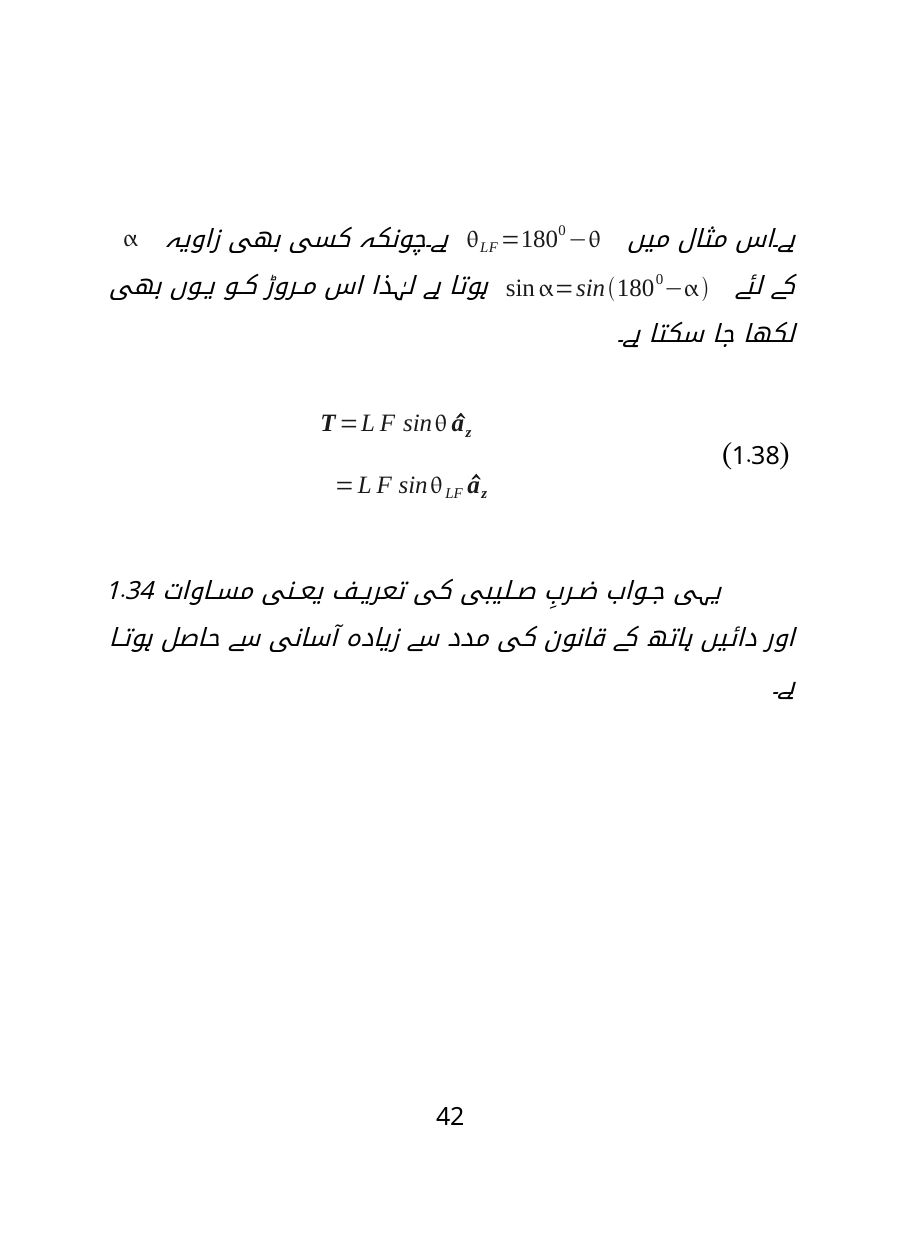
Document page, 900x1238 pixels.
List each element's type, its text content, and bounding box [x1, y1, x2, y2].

table_header (1.38) [711, 404, 795, 521]
text یہی جواب ضربِ صلیبی کی تعریف یعنی مساوات 1.34 اور دائیں ہاتھ کے قانون کی مدد سے زیادہ آسانی سے حاصل ہوتا ہے۔ [105, 567, 795, 709]
table_header [105, 404, 711, 521]
text ہے۔اس مثال میں ہے۔چونکہ کسی بھی زاویہ کے لئے ہوتا ہے لہٰذا اس مروڑ کو یوں بھی لکھا جا سکتا ہے۔ [105, 215, 795, 357]
